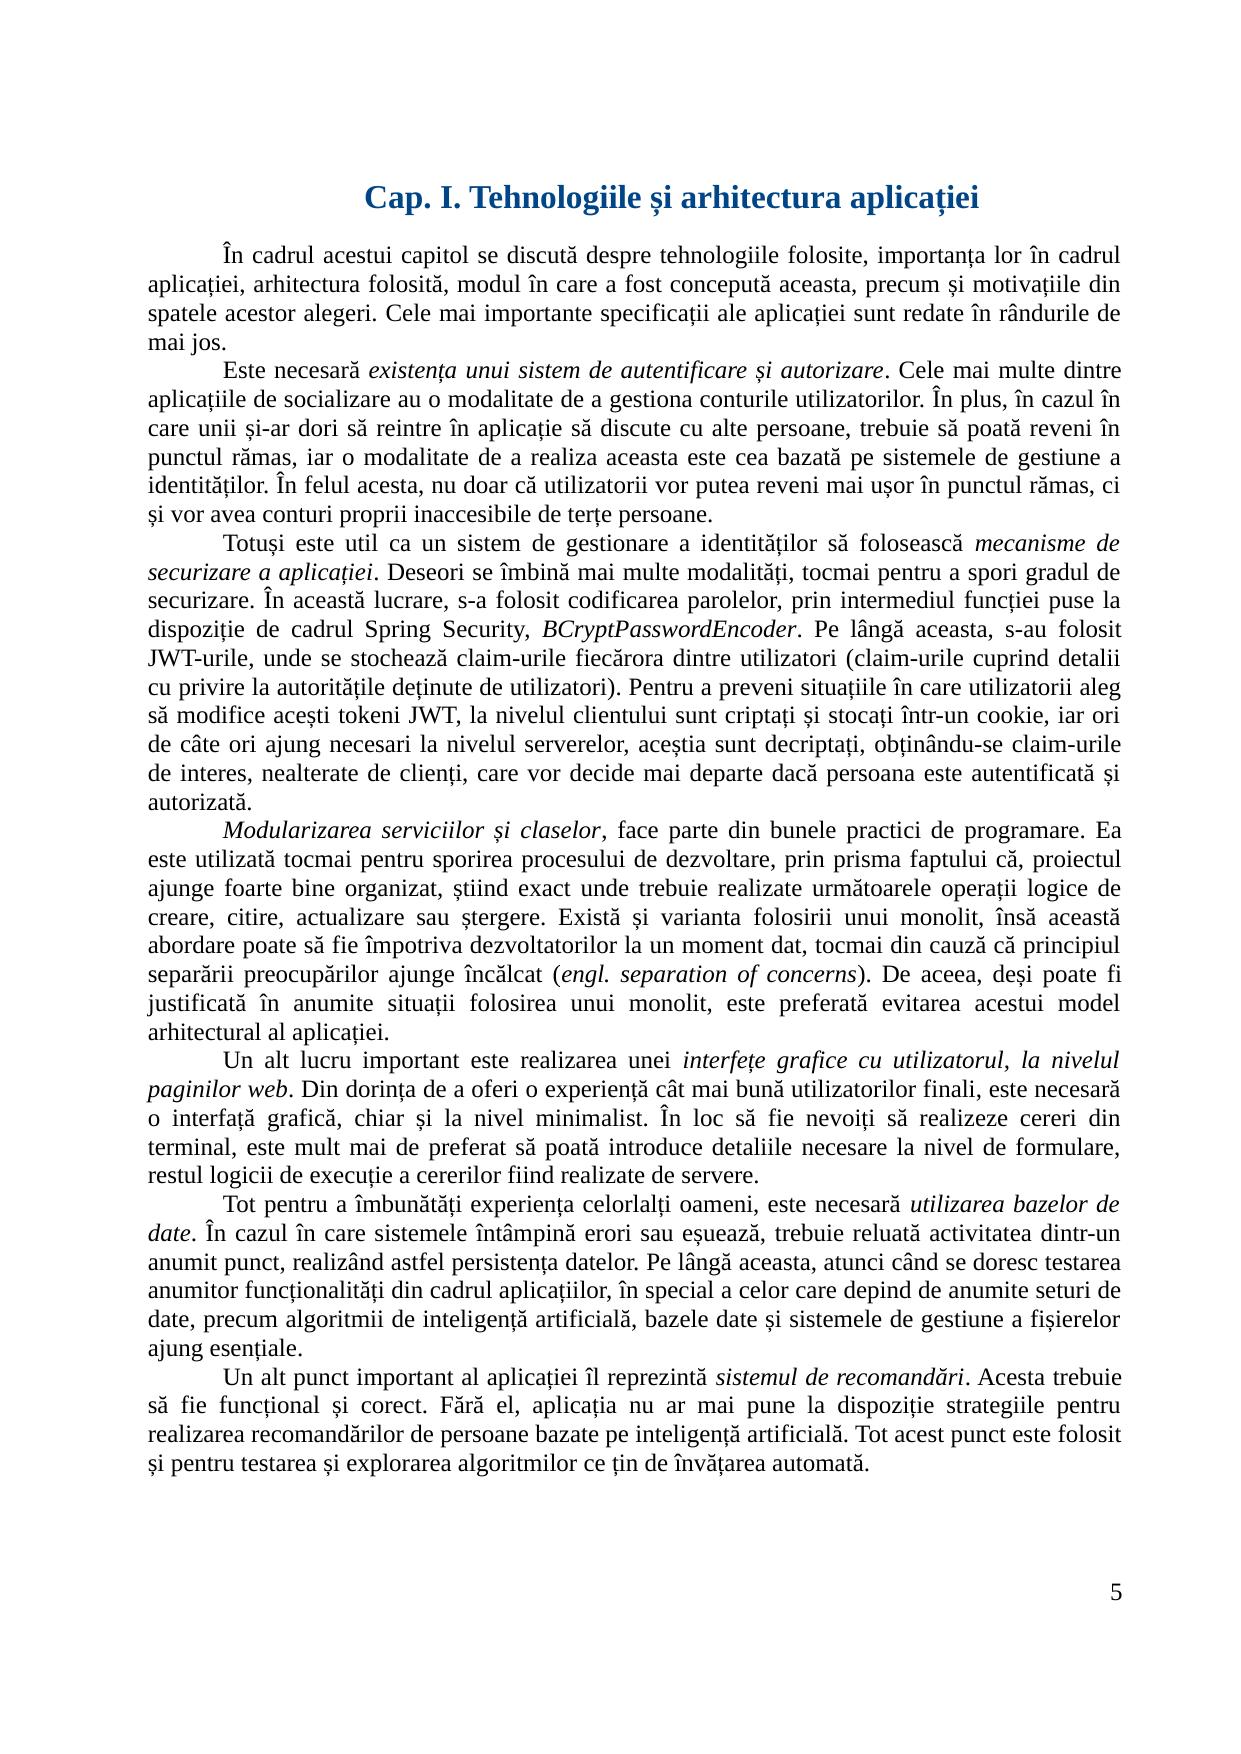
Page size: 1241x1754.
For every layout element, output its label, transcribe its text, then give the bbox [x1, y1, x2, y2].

text Un alt punct important al aplicației îl reprezintă sistemul de recomandări. Acesta trebuie să fie funcțional și corect. Fără el, aplicația nu ar mai pune la dispoziție strategiile pentru realizarea recomandărilor de persoane bazate pe inteligență artificială. Tot acest punct este folosit și pentru testarea și explorarea algoritmilor ce țin de învățarea automată. [148, 1362, 1122, 1477]
text Modularizarea serviciilor și claselor, face parte din bunele practici de programare. Ea este utilizată tocmai pentru sporirea procesului de dezvoltare, prin prisma faptului că, proiectul ajunge foarte bine organizat, știind exact unde trebuie realizate următoarele operații logice de creare, citire, actualizare sau ștergere. Există și varianta folosirii unui monolit, însă această abordare poate să fie împotriva dezvoltatorilor la un moment dat, tocmai din cauză că principiul separării preocupărilor ajunge încălcat (engl. separation of concerns). De aceea, deși poate fi justificată în anumite situații folosirea unui monolit, este preferată evitarea acestui model arhitectural al aplicației. [148, 815, 1122, 1045]
text Este necesară existența unui sistem de autentificare și autorizare. Cele mai multe dintre aplicațiile de socializare au o modalitate de a gestiona conturile utilizatorilor. În plus, în cazul în care unii și-ar dori să reintre în aplicație să discute cu alte persoane, trebuie să poată reveni în punctul rămas, iar o modalitate de a realiza aceasta este cea bazată pe sistemele de gestiune a identităților. În felul acesta, nu doar că utilizatorii vor putea reveni mai ușor în punctul rămas, ci și vor avea conturi proprii inaccesibile de terțe persoane. [148, 355, 1122, 528]
text Totuși este util ca un sistem de gestionare a identităților să folosească mecanisme de securizare a aplicației. Deseori se îmbină mai multe modalități, tocmai pentru a spori gradul de securizare. În această lucrare, s-a folosit codificarea parolelor, prin intermediul funcției puse la dispoziție de cadrul Spring Security, BCryptPasswordEncoder. Pe lângă aceasta, s-au folosit JWT-urile, unde se stochează claim-urile fiecărora dintre utilizatori (claim-urile cuprind detalii cu privire la autoritățile deținute de utilizatori). Pentru a preveni situațiile în care utilizatorii aleg să modifice acești tokeni JWT, la nivelul clientului sunt criptați și stocați într-un cookie, iar ori de câte ori ajung necesari la nivelul serverelor, aceștia sunt decriptați, obținându-se claim-urile de interes, nealterate de clienți, care vor decide mai departe dacă persoana este autentificată și autorizată. [148, 528, 1122, 815]
subtitle Cap. I. Tehnologiile și arhitectura aplicației [221, 177, 1122, 215]
text În cadrul acestui capitol se discută despre tehnologiile folosite, importanța lor în cadrul aplicației, arhitectura folosită, modul în care a fost concepută aceasta, precum și motivațiile din spatele acestor alegeri. Cele mai importante specificații ale aplicației sunt redate în rândurile de mai jos. [148, 240, 1122, 355]
text Tot pentru a îmbunătăți experiența celorlalți oameni, este necesară utilizarea bazelor de date. În cazul în care sistemele întâmpină erori sau eșuează, trebuie reluată activitatea dintr-un anumit punct, realizând astfel persistența datelor. Pe lângă aceasta, atunci când se doresc testarea anumitor funcționalități din cadrul aplicațiilor, în special a celor care depind de anumite seturi de date, precum algoritmii de inteligență artificială, bazele date și sistemele de gestiune a fișierelor ajung esențiale. [148, 1189, 1122, 1362]
text Un alt lucru important este realizarea unei interfețe grafice cu utilizatorul, la nivelul paginilor web. Din dorința de a oferi o experiență cât mai bună utilizatorilor finali, este necesară o interfață grafică, chiar și la nivel minimalist. În loc să fie nevoiți să realizeze cereri din terminal, este mult mai de preferat să poată introduce detaliile necesare la nivel de formulare, restul logicii de execuție a cererilor fiind realizate de servere. [148, 1045, 1122, 1189]
